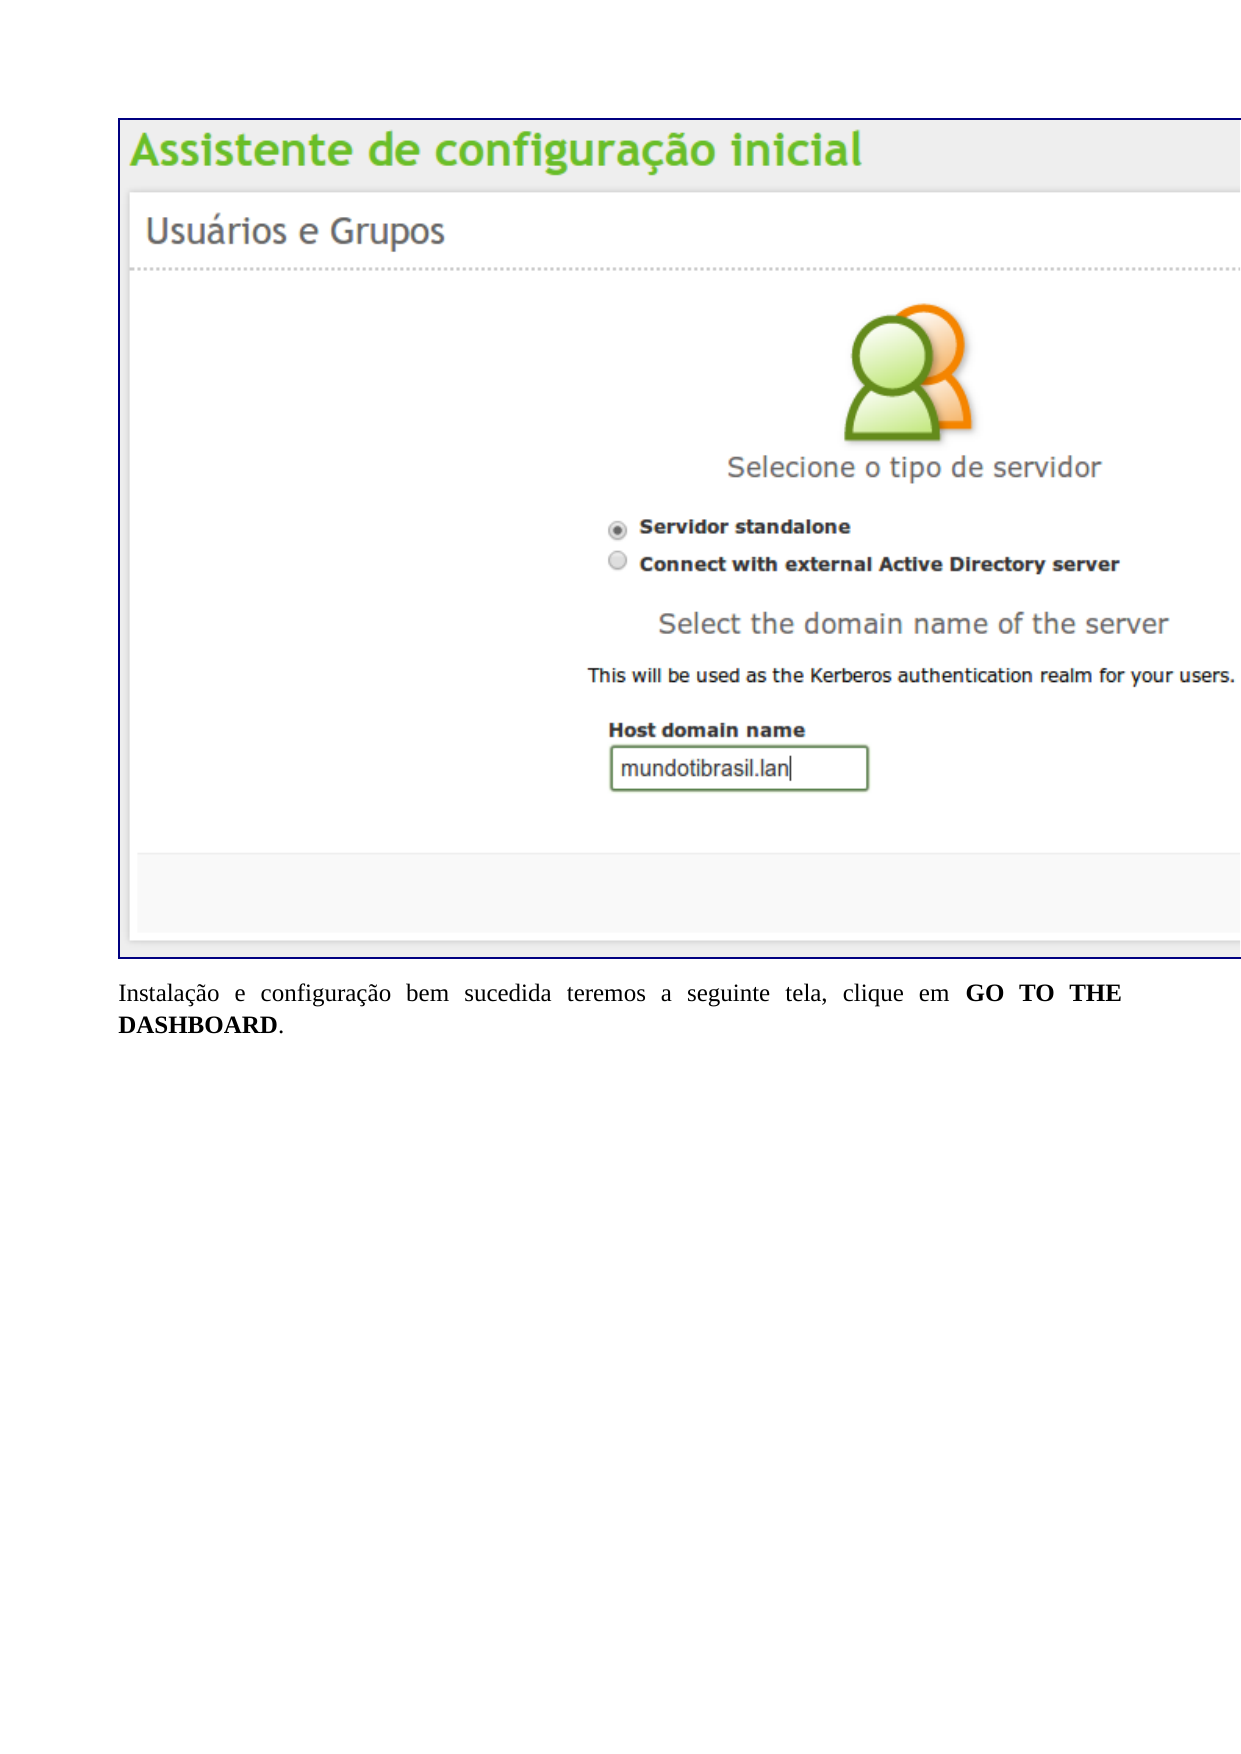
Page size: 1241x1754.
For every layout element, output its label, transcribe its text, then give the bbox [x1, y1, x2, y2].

text Instalação e configuração bem sucedida teremos a seguinte tela, clique em GO TO THE DASHBOARD. [118, 978, 1122, 1039]
picture [120, 120, 1241, 957]
